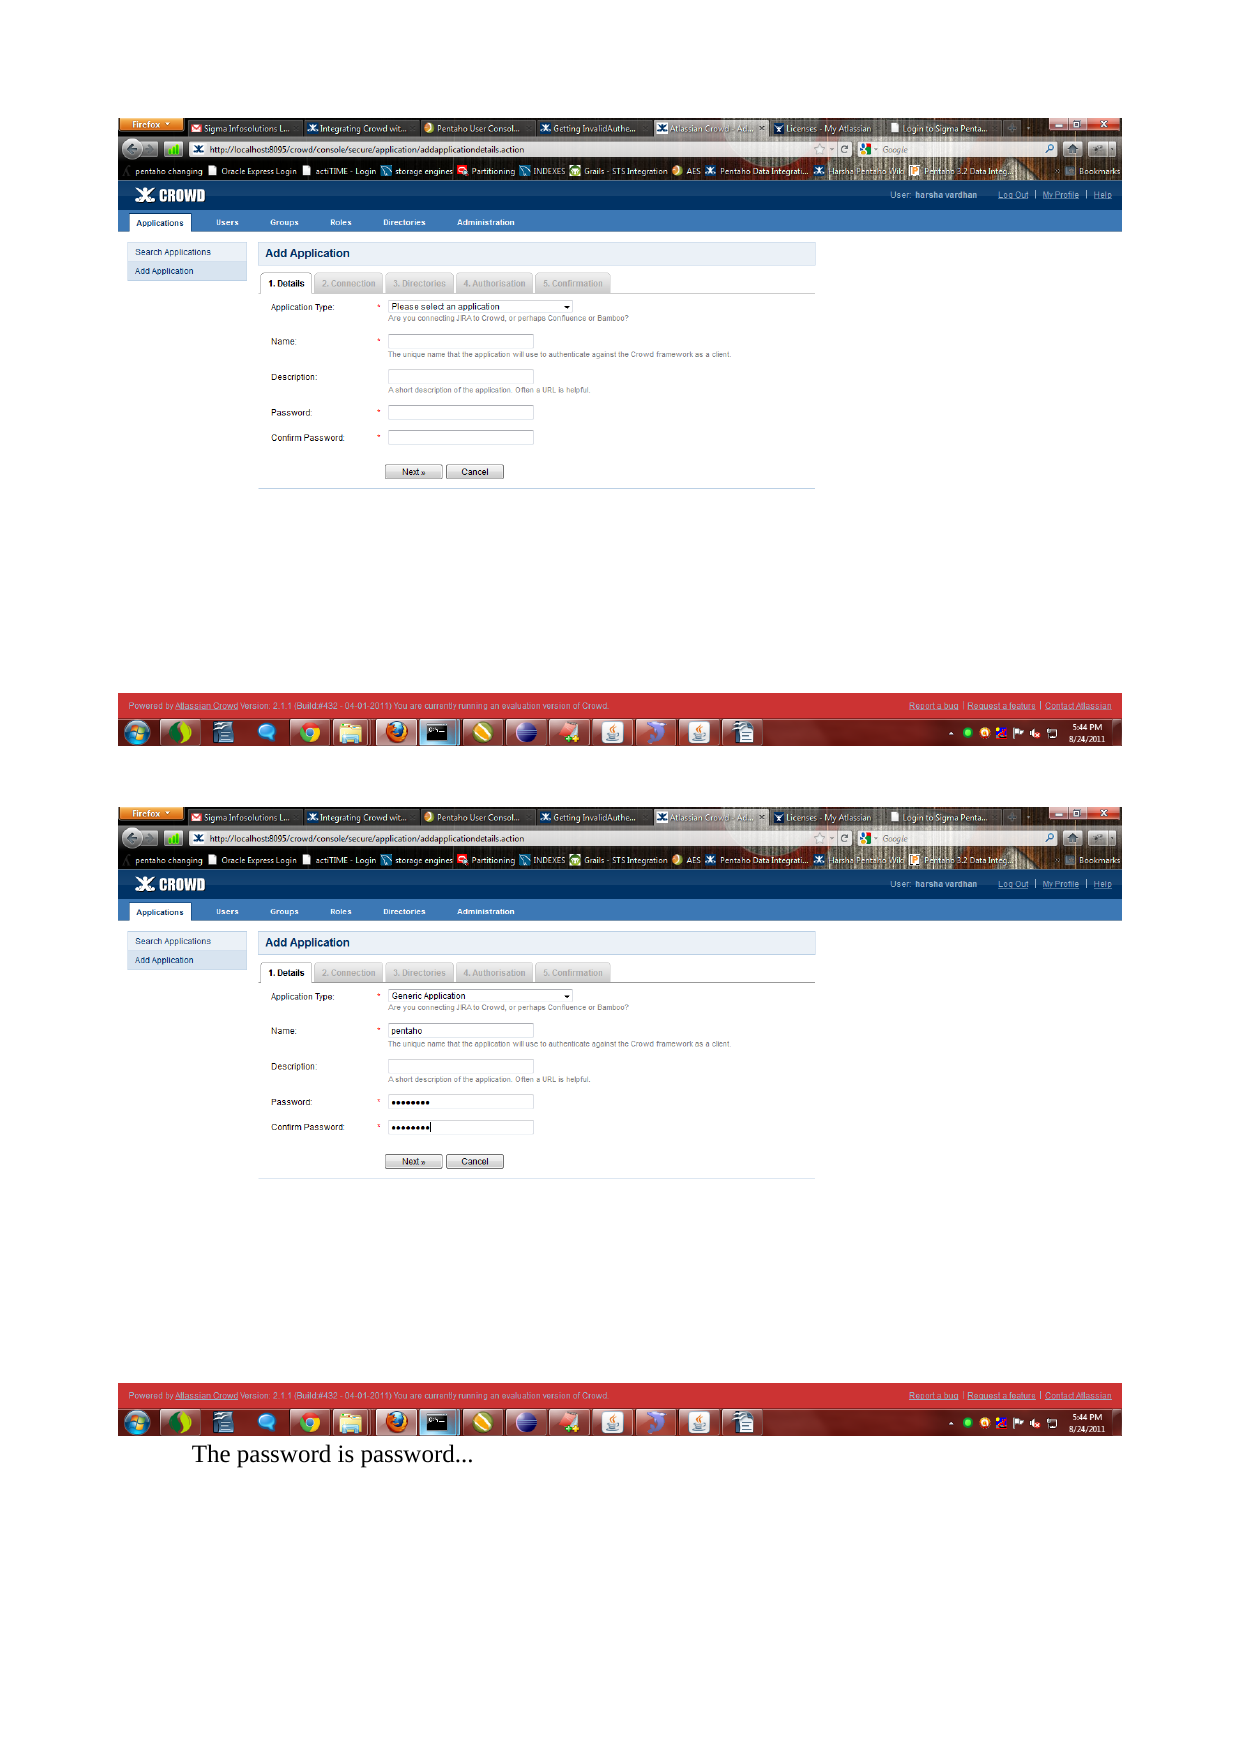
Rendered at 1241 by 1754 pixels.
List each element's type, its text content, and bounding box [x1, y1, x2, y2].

picture [118, 118, 1122, 746]
text The password is password... [118, 1436, 1122, 1469]
picture [118, 807, 1122, 1436]
